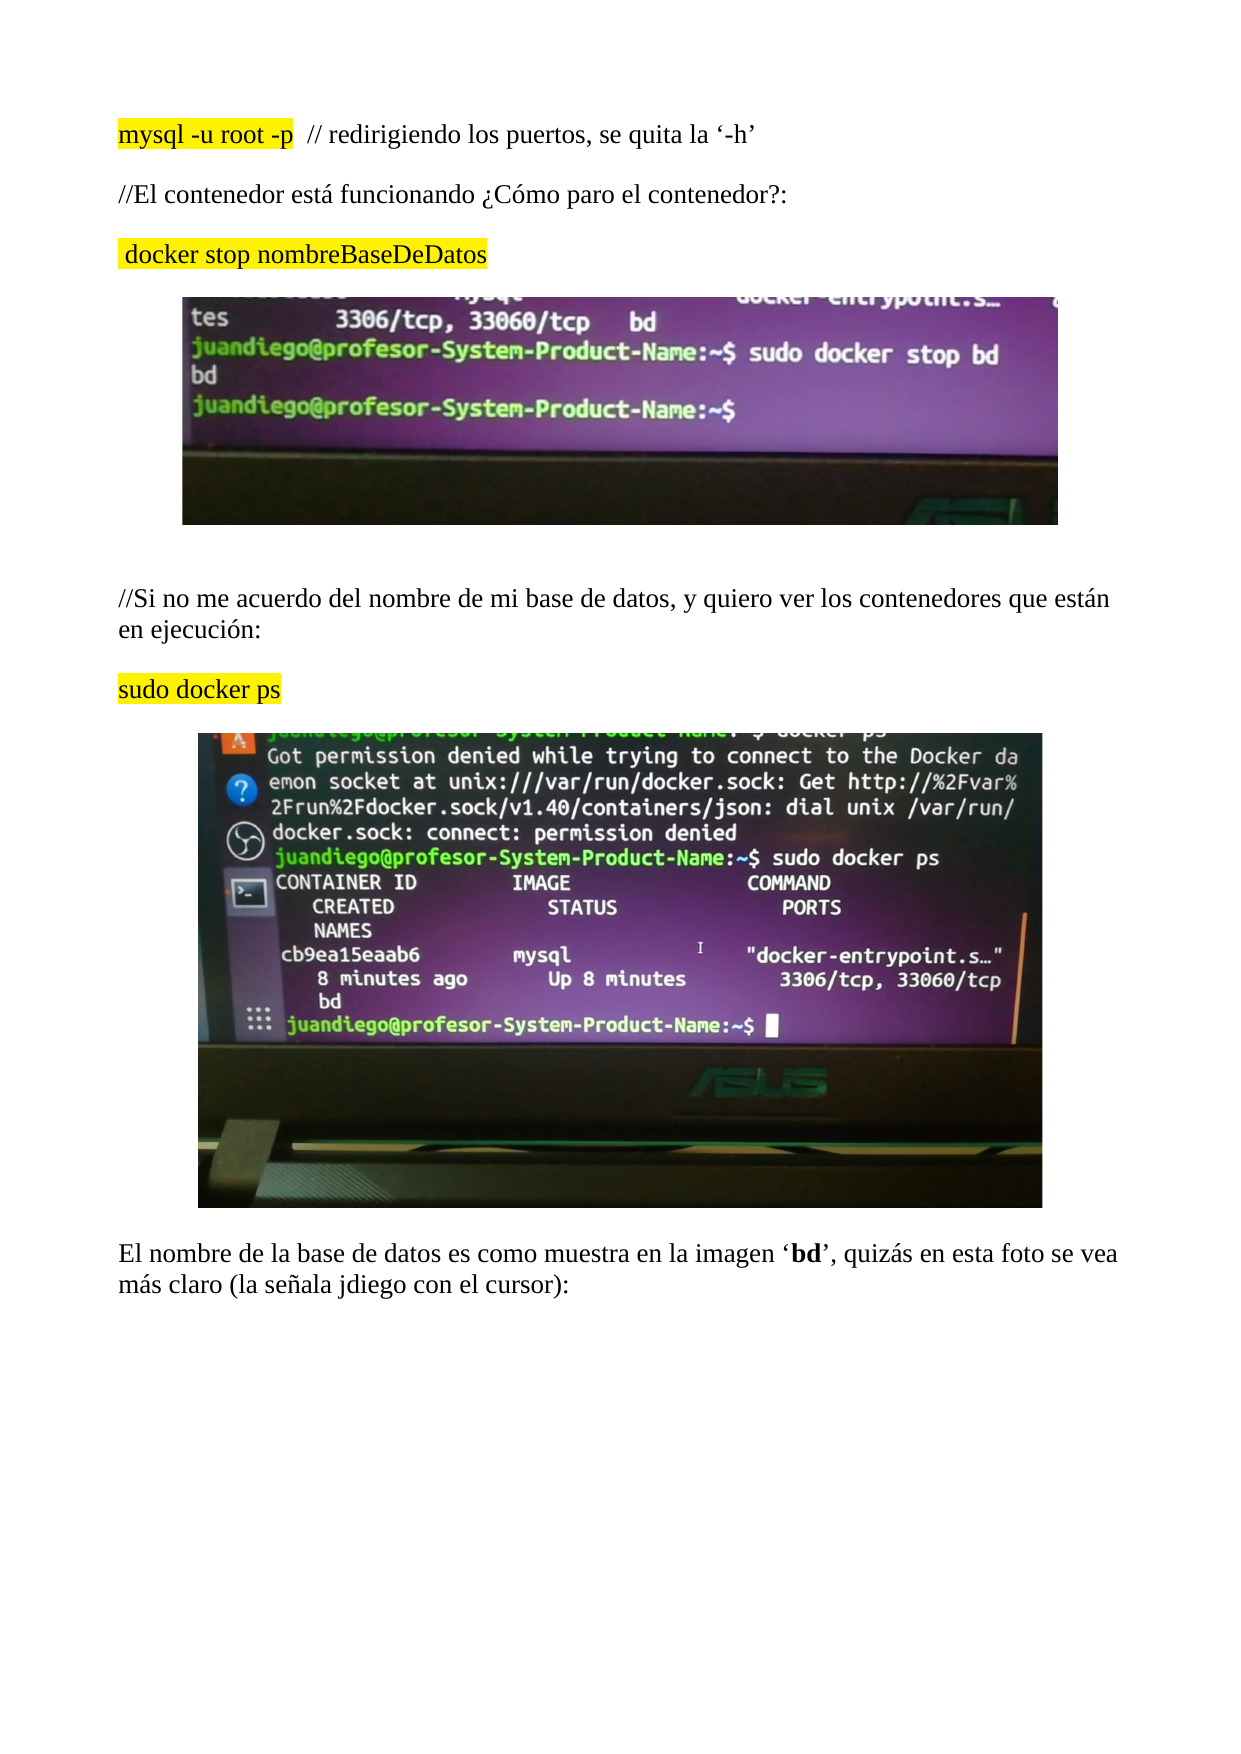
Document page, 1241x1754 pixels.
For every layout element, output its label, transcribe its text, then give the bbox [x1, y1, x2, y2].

text //Si no me acuerdo del nombre de mi base de datos, y quiero ver los contenedores que están en ejecución: [118, 582, 1122, 644]
picture [182, 297, 1058, 525]
text //El contenedor está funcionando ¿Cómo paro el contenedor?: [118, 178, 1122, 209]
text docker stop nombreBaseDeDatos [118, 238, 1122, 269]
text sudo docker ps [118, 673, 1122, 704]
text El nombre de la base de datos es como muestra en la imagen ‘bd’, quizás en esta foto se vea más claro (la señala jdiego con el cursor): [118, 1237, 1122, 1299]
text mysql -u root -p // redirigiendo los puertos, se quita la ‘-h’ [118, 118, 1122, 149]
picture [198, 733, 1043, 1208]
